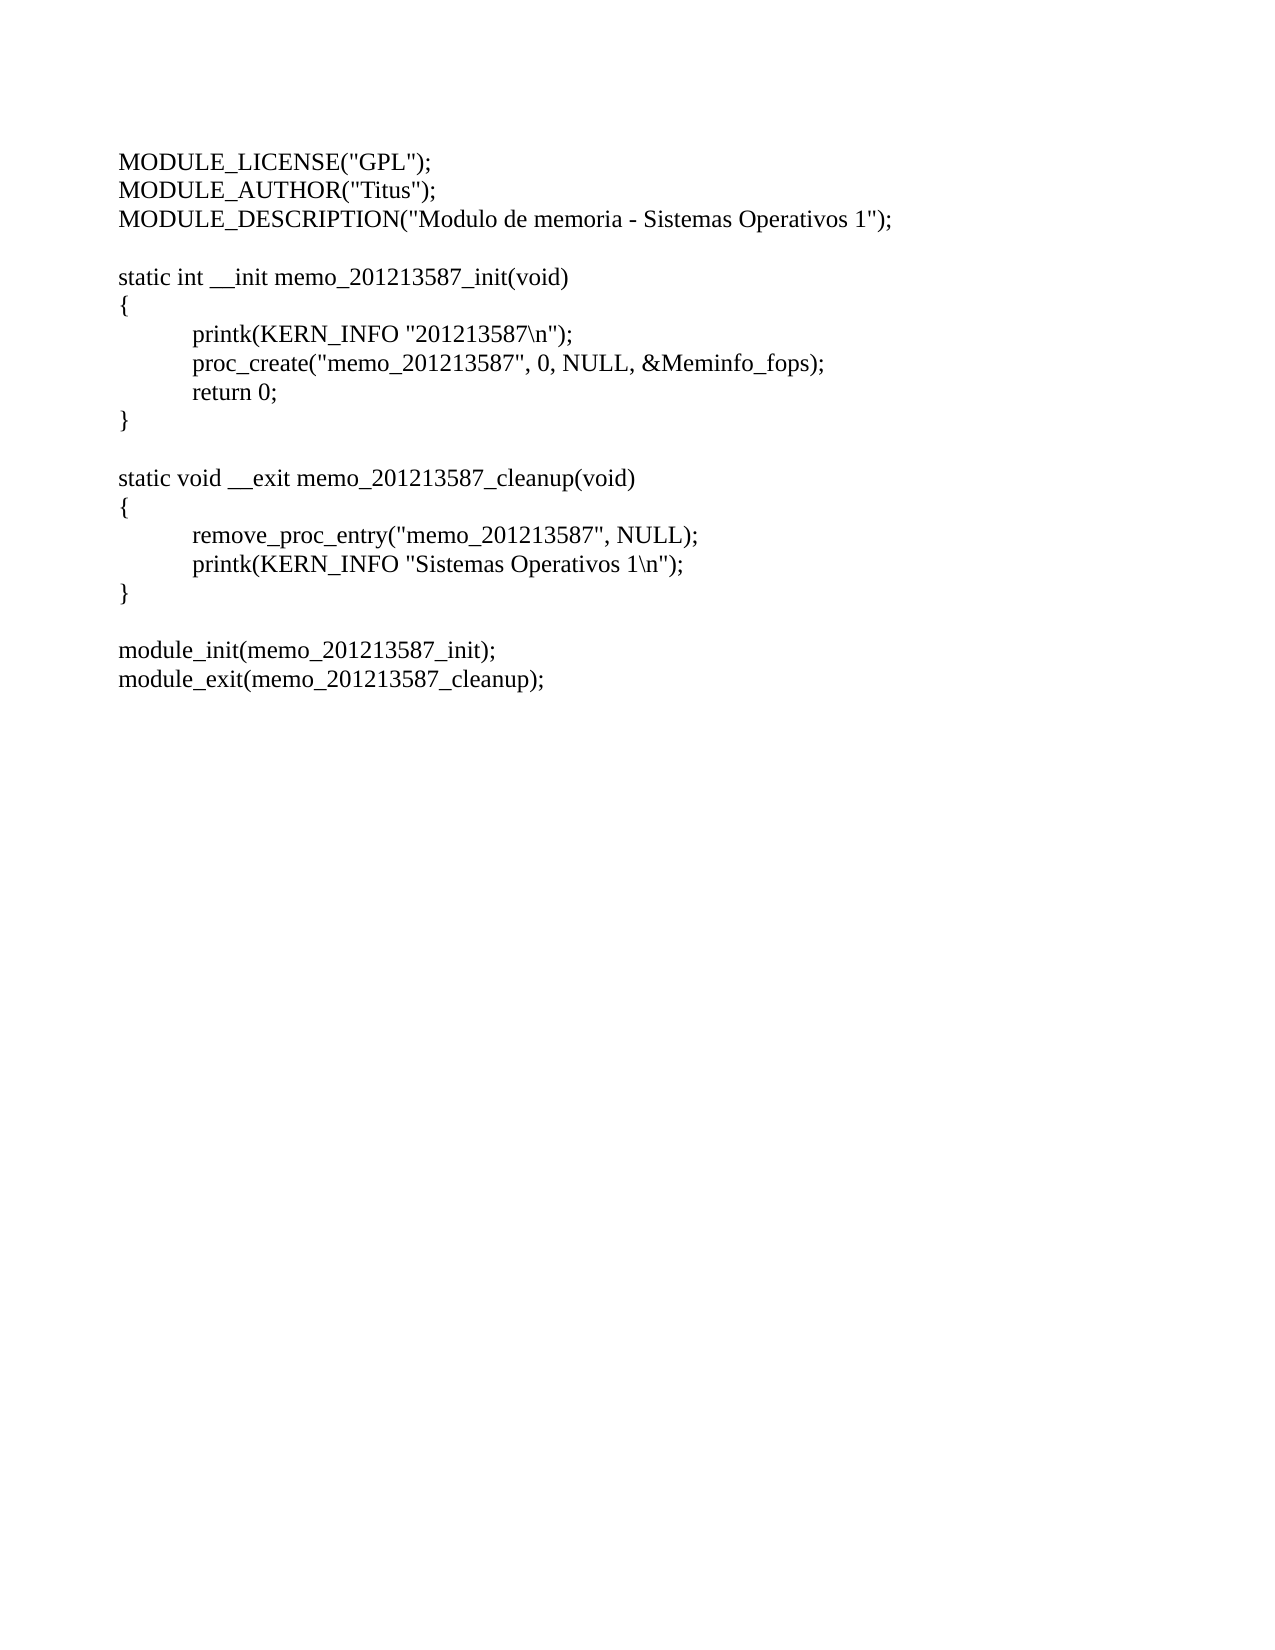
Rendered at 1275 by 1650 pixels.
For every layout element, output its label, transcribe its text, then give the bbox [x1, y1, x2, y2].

text printk(KERN_INFO "Sistemas Operativos 1\n"); [118, 549, 1157, 578]
text } [118, 578, 1157, 607]
text { [118, 291, 1157, 319]
text static void __exit memo_201213587_cleanup(void) [118, 463, 1157, 492]
text module_init(memo_201213587_init); [118, 636, 1157, 664]
text MODULE_LICENSE("GPL"); [118, 147, 1157, 176]
text proc_create("memo_201213587", 0, NULL, &Meminfo_fops); [118, 348, 1157, 377]
text return 0; [118, 377, 1157, 406]
text MODULE_DESCRIPTION("Modulo de memoria - Sistemas Operativos 1"); [118, 204, 1157, 233]
text module_exit(memo_201213587_cleanup); [118, 664, 1157, 693]
text printk(KERN_INFO "201213587\n"); [118, 319, 1157, 348]
text } [118, 406, 1157, 434]
text remove_proc_entry("memo_201213587", NULL); [118, 521, 1157, 549]
text { [118, 492, 1157, 521]
text static int __init memo_201213587_init(void) [118, 262, 1157, 291]
text MODULE_AUTHOR("Titus"); [118, 176, 1157, 204]
